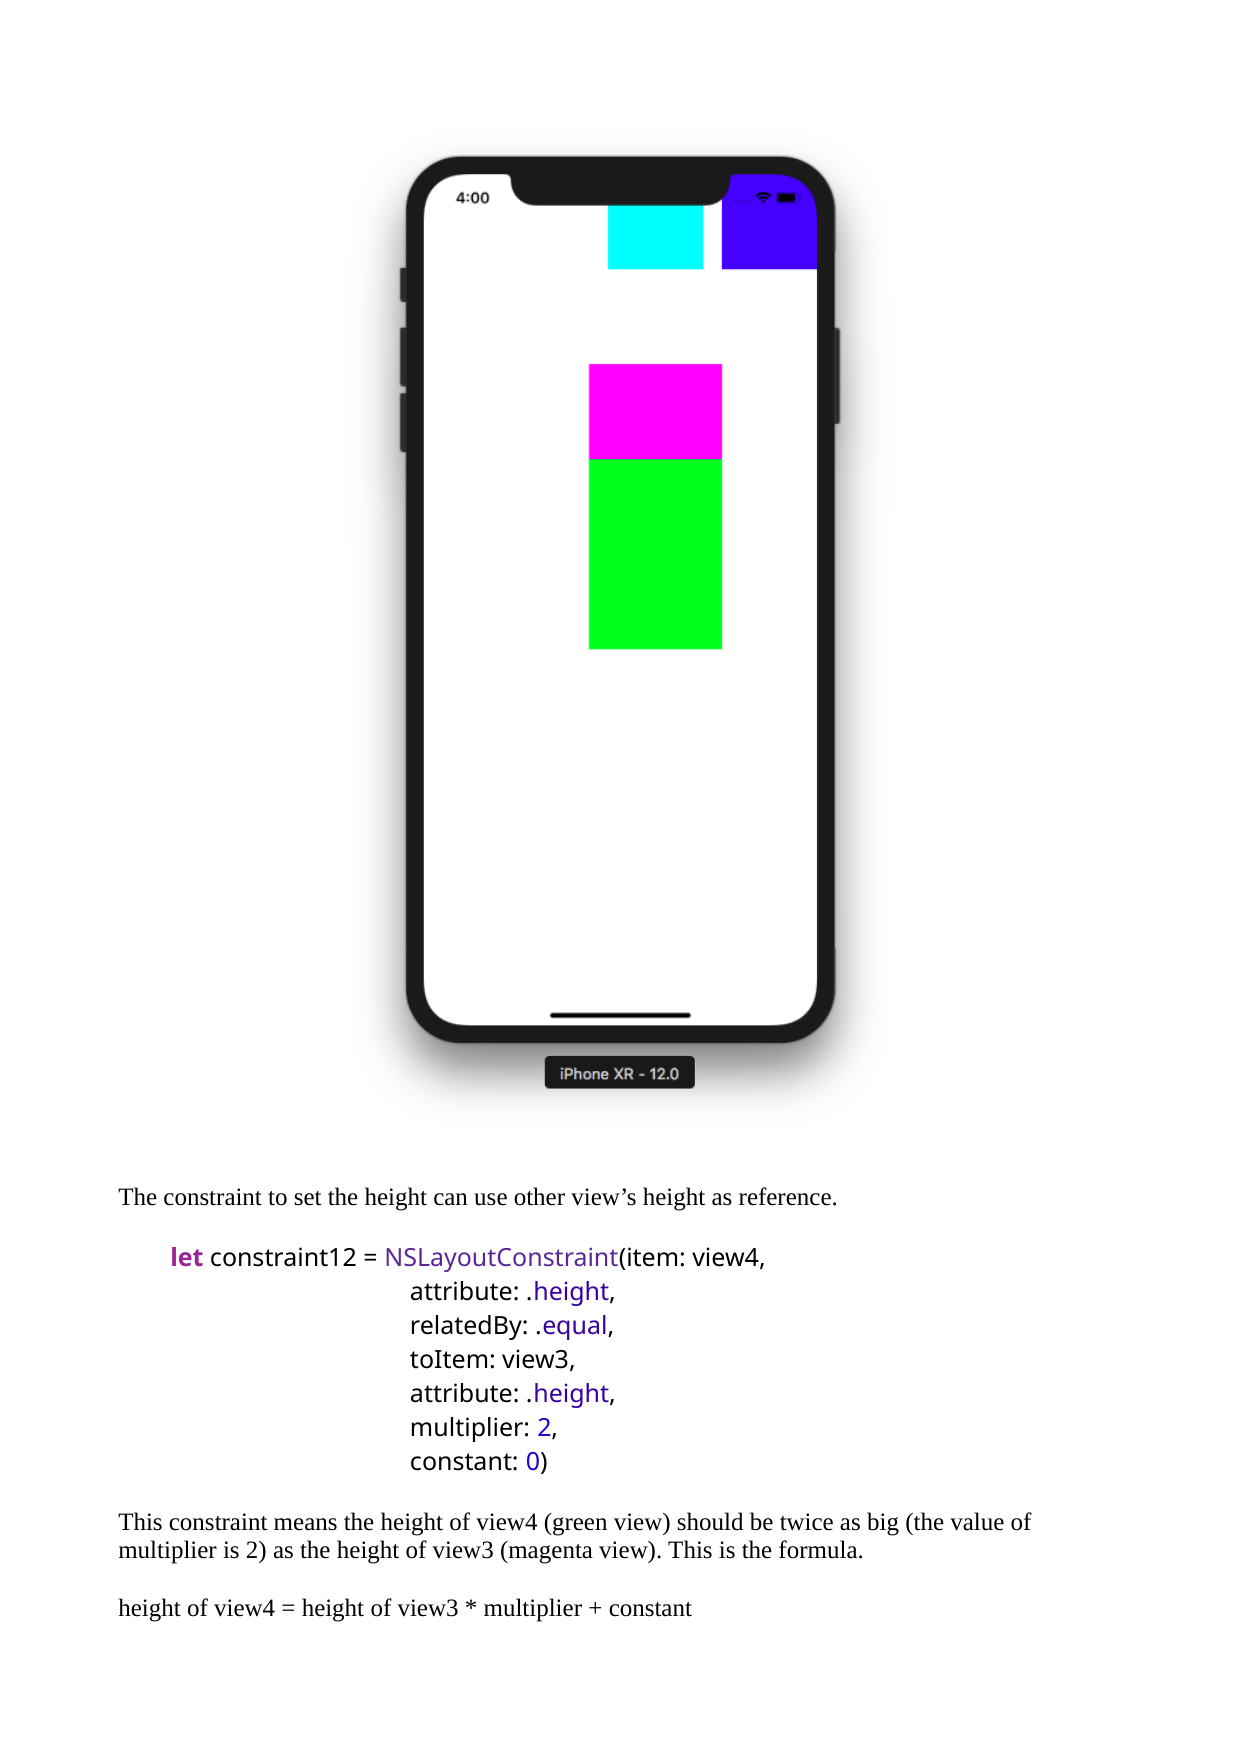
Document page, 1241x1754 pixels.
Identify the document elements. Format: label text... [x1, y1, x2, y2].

text multiplier: 2, [118, 1410, 1122, 1444]
text attribute: .height, [118, 1273, 1122, 1307]
picture [330, 118, 911, 1138]
text toItem: view3, [118, 1342, 1122, 1376]
text attribute: .height, [118, 1376, 1122, 1410]
text let constraint12 = NSLayoutConstraint(item: view4, [118, 1239, 1122, 1273]
text height of view4 = height of view3 * multiplier + constant [118, 1593, 1122, 1622]
text relatedBy: .equal, [118, 1307, 1122, 1342]
text This constraint means the height of view4 (green view) should be twice as big (the value of multiplier is 2) as the height of view3 (magenta view). This is the formula. [118, 1507, 1122, 1564]
text constant: 0) [118, 1444, 1122, 1478]
text The constraint to set the height can use other view’s height as reference. [118, 1182, 1122, 1211]
